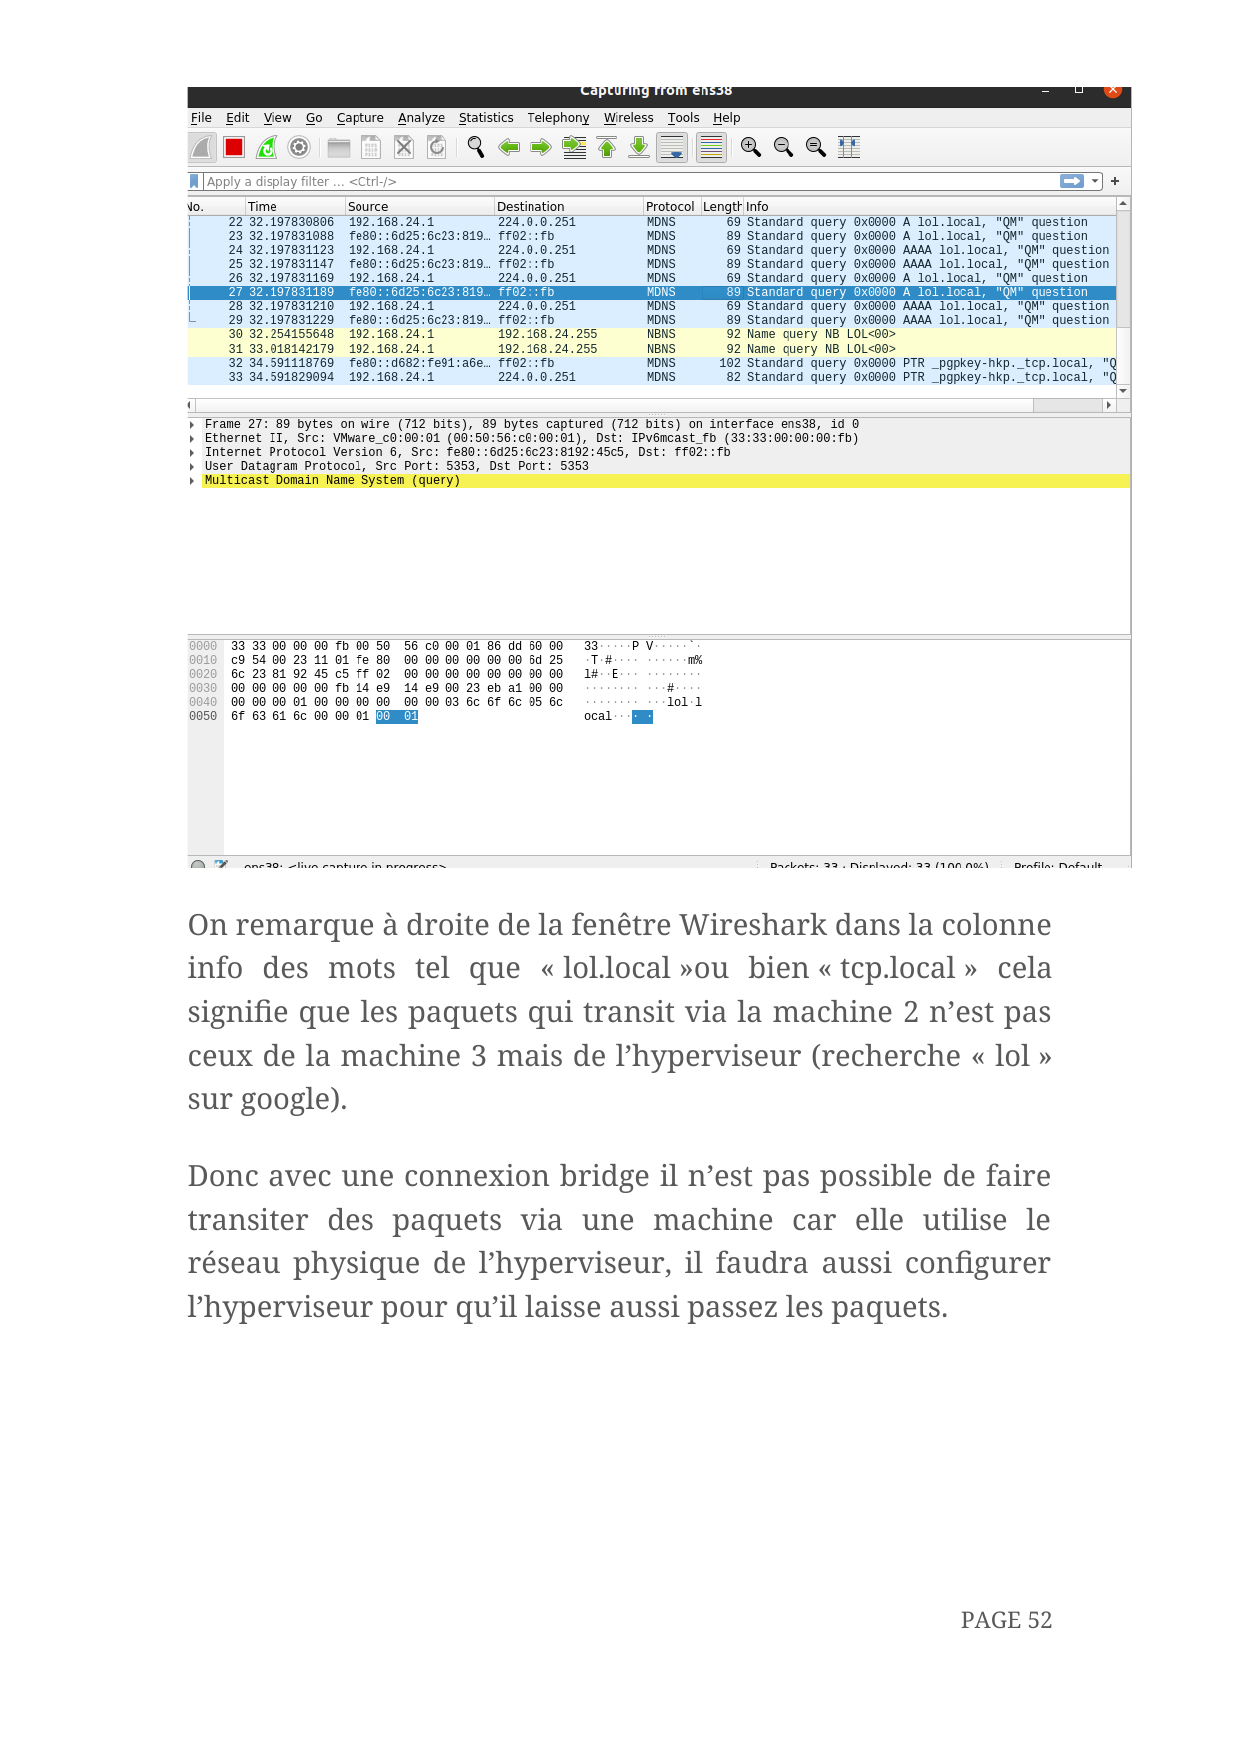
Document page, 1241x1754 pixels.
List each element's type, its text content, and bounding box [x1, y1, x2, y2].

text On remarque à droite de la fenêtre Wireshark dans la colonne info des mots tel que « lol.local »ou bien « tcp.local » cela signifie que les paquets qui transit via la machine 2 n’est pas ceux de la machine 3 mais de l’hyperviseur (recherche « lol » sur google). [187, 904, 1053, 1118]
text Donc avec une connexion bridge il n’est pas possible de faire transiter des paquets via une machine car elle utilise le réseau physique de l’hyperviseur, il faudra aussi configurer l’hyperviseur pour qu’il laisse aussi passez les paquets. [187, 1156, 1053, 1326]
